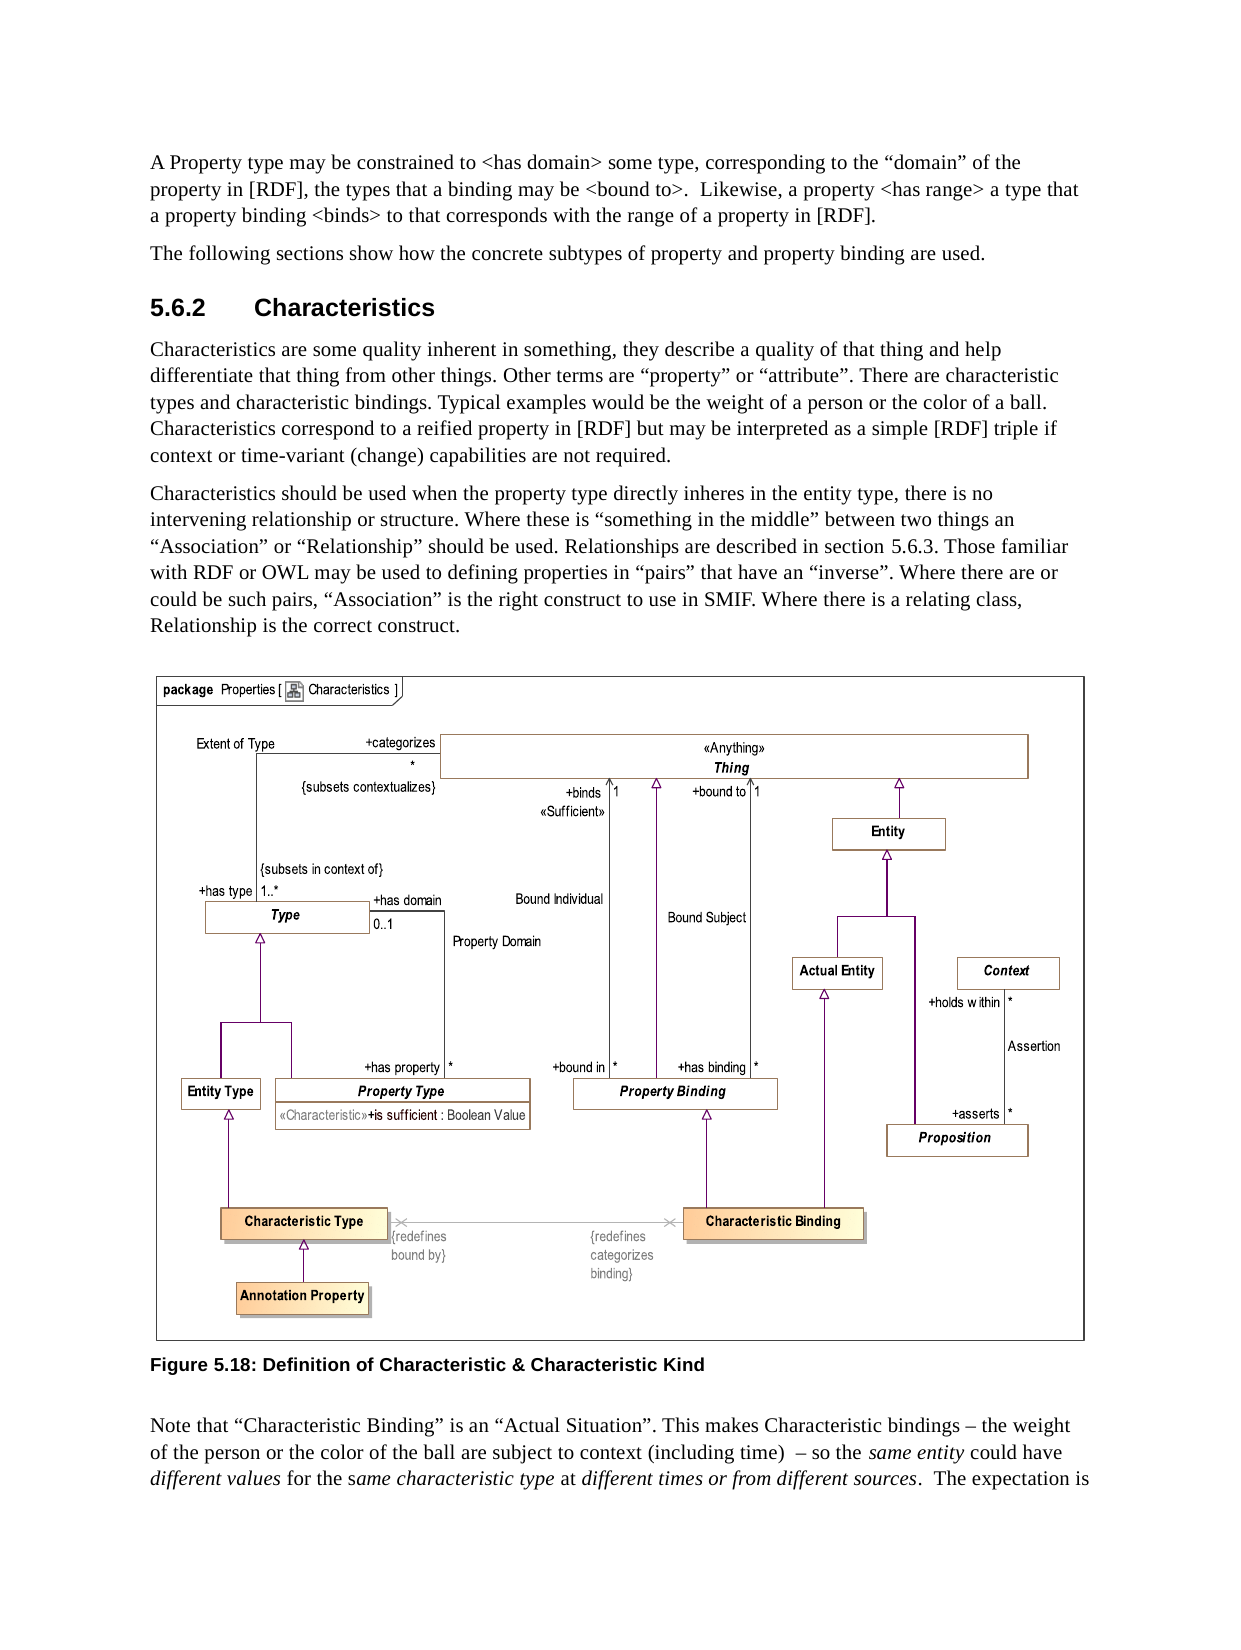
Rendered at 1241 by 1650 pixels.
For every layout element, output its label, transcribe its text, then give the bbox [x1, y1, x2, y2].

text A Property type may be constrained to <has domain> some type, corresponding to the “domain” of the property in [RDF], the types that a binding may be <bound to>. Likewise, a property <has range> a type that a property binding <binds> to that corresponds with the range of a property in [RDF]. [150, 150, 1090, 227]
text Characteristics are some quality inherent in something, they describe a quality of that thing and help differentiate that thing from other things. Other terms are “property” or “attribute”. There are characteristic types and characteristic bindings. Typical examples would be the weight of a person or the color of a ball. Characteristics correspond to a reified property in [RDF] but may be interpreted as a simple [RDF] triple if context or time-variant (change) capabilities are not required. [150, 337, 1090, 467]
text Figure 5.18: Definition of Characteristic & Characteristic Kind [150, 1348, 1090, 1376]
text The following sections show how the concrete subtypes of property and property binding are used. [150, 241, 1090, 265]
text [150, 651, 1090, 669]
text Characteristics should be used when the property type directly inheres in the entity type, there is no intervening relationship or structure. Where these is “something in the middle” between two things an “Association” or “Relationship” should be used. Relationships are described in section 5.6.3. Those familiar with RDF or OWL may be used to defining properties in “pairs” that have an “inverse”. Where there are or could be such pairs, “Association” is the right construct to use in SMIF. Where there is a relating class, Relationship is the correct construct. [150, 481, 1090, 637]
subtitle Characteristics [150, 293, 1090, 322]
text Note that “Characteristic Binding” is an “Actual Situation”. This makes Characteristic bindings – the weight of the person or the color of the ball are subject to context (including time) – so the same entity could have different values for the same characteristic type at different times or from different sources. The expectation is [150, 1376, 1090, 1490]
